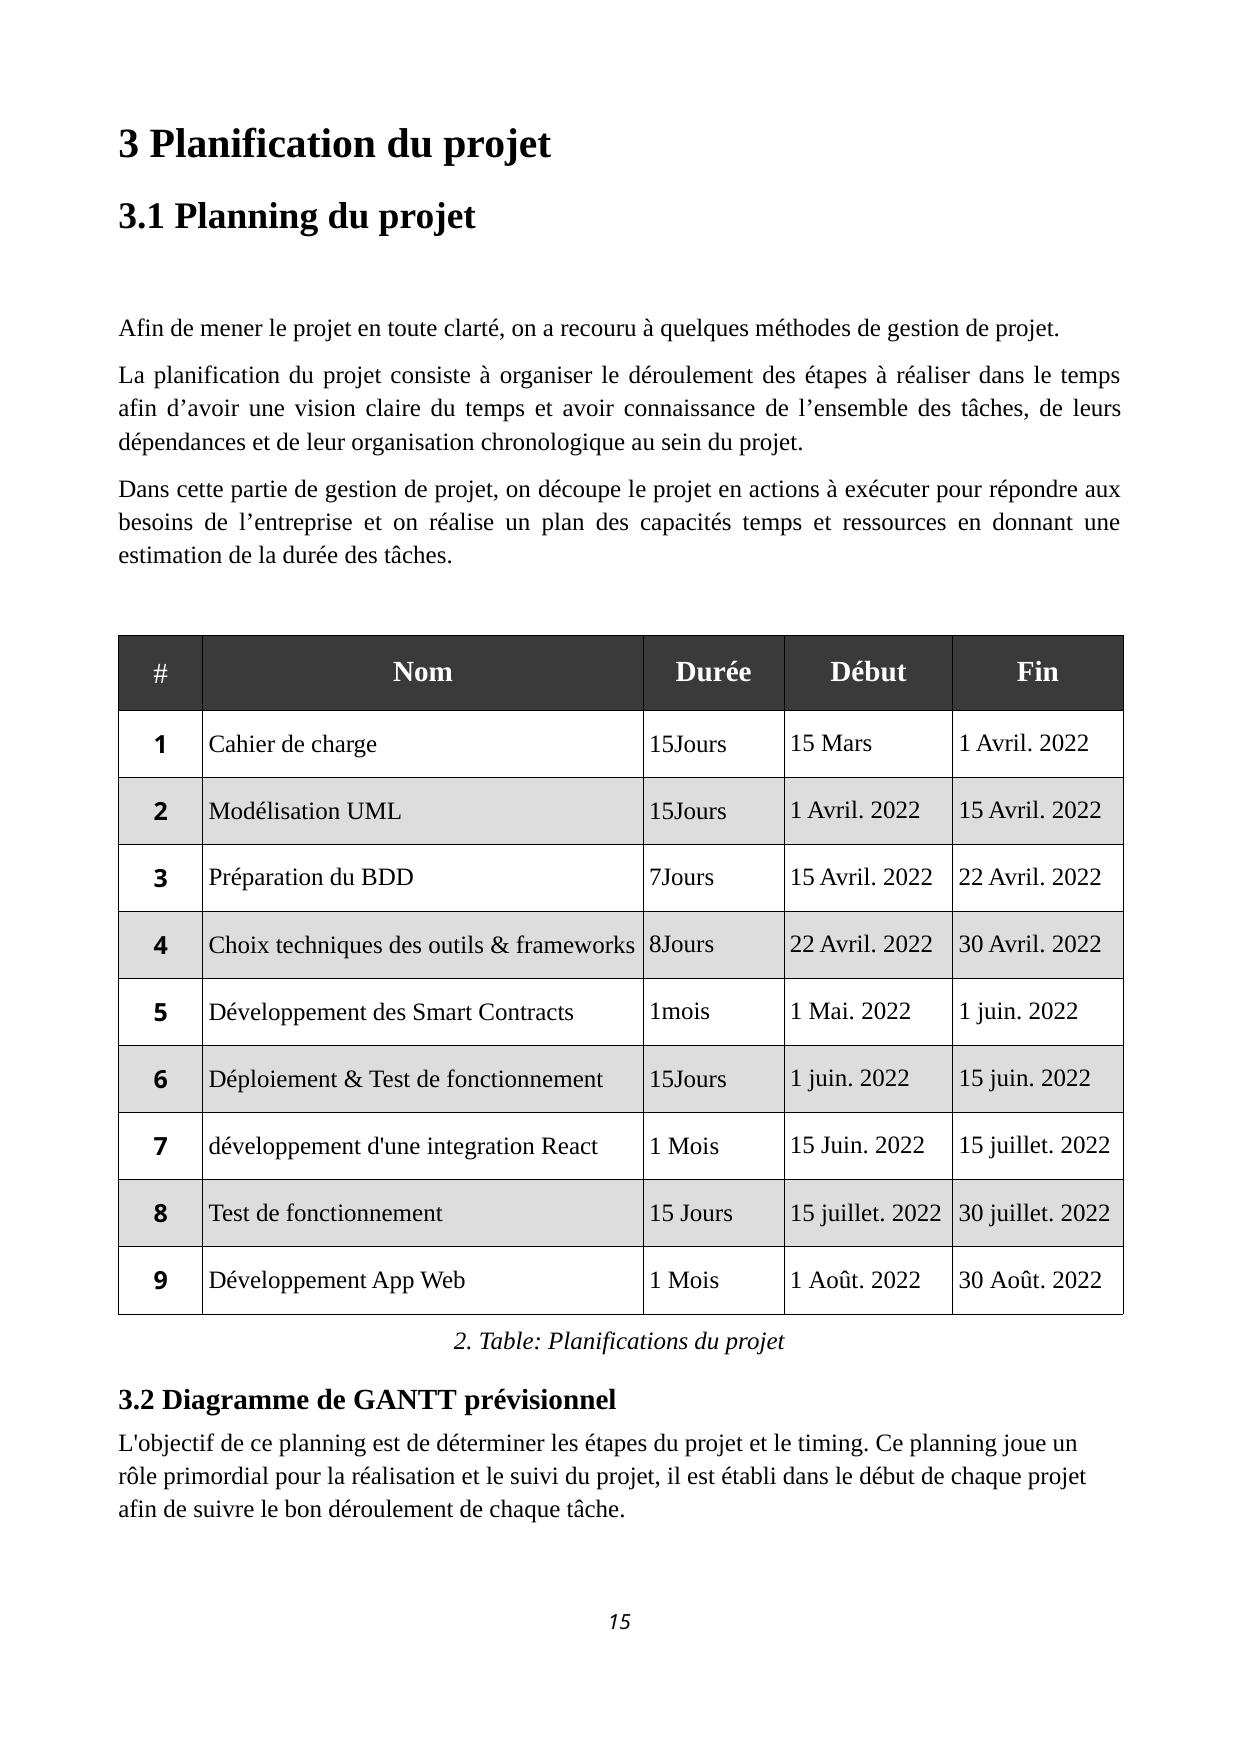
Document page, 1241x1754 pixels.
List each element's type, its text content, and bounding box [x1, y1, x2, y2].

table_cell 1 Avril. 2022 [953, 711, 1123, 777]
table_cell 15 Avril. 2022 [785, 845, 952, 911]
table_cell 15 Mars [785, 711, 952, 777]
table_cell 7 [119, 1113, 202, 1179]
table_cell 15Jours [644, 711, 784, 777]
table_header Durée [644, 636, 784, 710]
table_cell développement d'une integration React [203, 1113, 643, 1179]
table_cell 5 [119, 979, 202, 1045]
table_cell 30 juillet. 2022 [953, 1180, 1123, 1246]
subtitle 3 Planification du projet [118, 118, 1122, 166]
table_cell Modélisation UML [203, 778, 643, 844]
table_cell 1 Mai. 2022 [785, 979, 952, 1045]
subtitle 3.1 Planning du projet [118, 193, 1122, 236]
table_cell 15 juillet. 2022 [953, 1113, 1123, 1179]
table_cell Préparation du BDD [203, 845, 643, 911]
table_cell 15Jours [644, 778, 784, 844]
table_cell 4 [119, 912, 202, 978]
table_cell 15 juin. 2022 [953, 1046, 1123, 1112]
table_header Nom [203, 636, 643, 710]
table_cell 1 juin. 2022 [953, 979, 1123, 1045]
table_cell 15Jours [644, 1046, 784, 1112]
table_cell 1 Mois [644, 1113, 784, 1179]
text Dans cette partie de gestion de projet, on découpe le projet en actions à exécuter pour répondre aux besoins de l’entreprise et on réalise un plan des capacités temps et ressources en donnant une estimation de la durée des tâches. [118, 474, 1122, 569]
table_header # [119, 636, 202, 710]
table_header Fin [953, 636, 1123, 710]
table_cell Choix techniques des outils & frameworks [203, 912, 643, 978]
table_cell 1 Mois [644, 1247, 784, 1313]
table_cell Cahier de charge [203, 711, 643, 777]
table_cell 15 Juin. 2022 [785, 1113, 952, 1179]
table_cell 8 [119, 1180, 202, 1246]
table_cell 6 [119, 1046, 202, 1112]
text Afin de mener le projet en toute clarté, on a recouru à quelques méthodes de gestion de projet. [118, 313, 1122, 342]
table_cell 15 juillet. 2022 [785, 1180, 952, 1246]
text La planification du projet consiste à organiser le déroulement des étapes à réaliser dans le temps afin d’avoir une vision claire du temps et avoir connaissance de l’ensemble des tâches, de leurs dépendances et de leur organisation chronologique au sein du projet. [118, 361, 1122, 455]
table_cell 2 [119, 778, 202, 844]
subtitle 3.2 Diagramme de GANTT prévisionnel [118, 1382, 1122, 1415]
table_cell 1 juin. 2022 [785, 1046, 952, 1112]
text L'objectif de ce planning est de déterminer les étapes du projet et le timing. Ce planning joue un rôle primordial pour la réalisation et le suivi du projet, il est établi dans le début de chaque projet afin de suivre le bon déroulement de chaque tâche. [118, 1428, 1122, 1523]
table_cell 1mois [644, 979, 784, 1045]
table_cell Développement des Smart Contracts [203, 979, 643, 1045]
table_header Début [785, 636, 952, 710]
table_cell 22 Avril. 2022 [785, 912, 952, 978]
table_cell 15 Avril. 2022 [953, 778, 1123, 844]
table_cell 22 Avril. 2022 [953, 845, 1123, 911]
table_cell 8Jours [644, 912, 784, 978]
table_cell Test de fonctionnement [203, 1180, 643, 1246]
table_cell 9 [119, 1247, 202, 1313]
table_cell 15 Jours [644, 1180, 784, 1246]
table_cell 1 Avril. 2022 [785, 778, 952, 844]
table_cell 1 Août. 2022 [785, 1247, 952, 1313]
table_cell 1 [119, 711, 202, 777]
table_cell 3 [119, 845, 202, 911]
table_cell 7Jours [644, 845, 784, 911]
table_cell 30 Août. 2022 [953, 1247, 1123, 1313]
text 2. Table: Planifications du projet [118, 1326, 1122, 1355]
table_cell Développement App Web [203, 1247, 643, 1313]
table_cell Déploiement & Test de fonctionnement [203, 1046, 643, 1112]
table_cell 30 Avril. 2022 [953, 912, 1123, 978]
